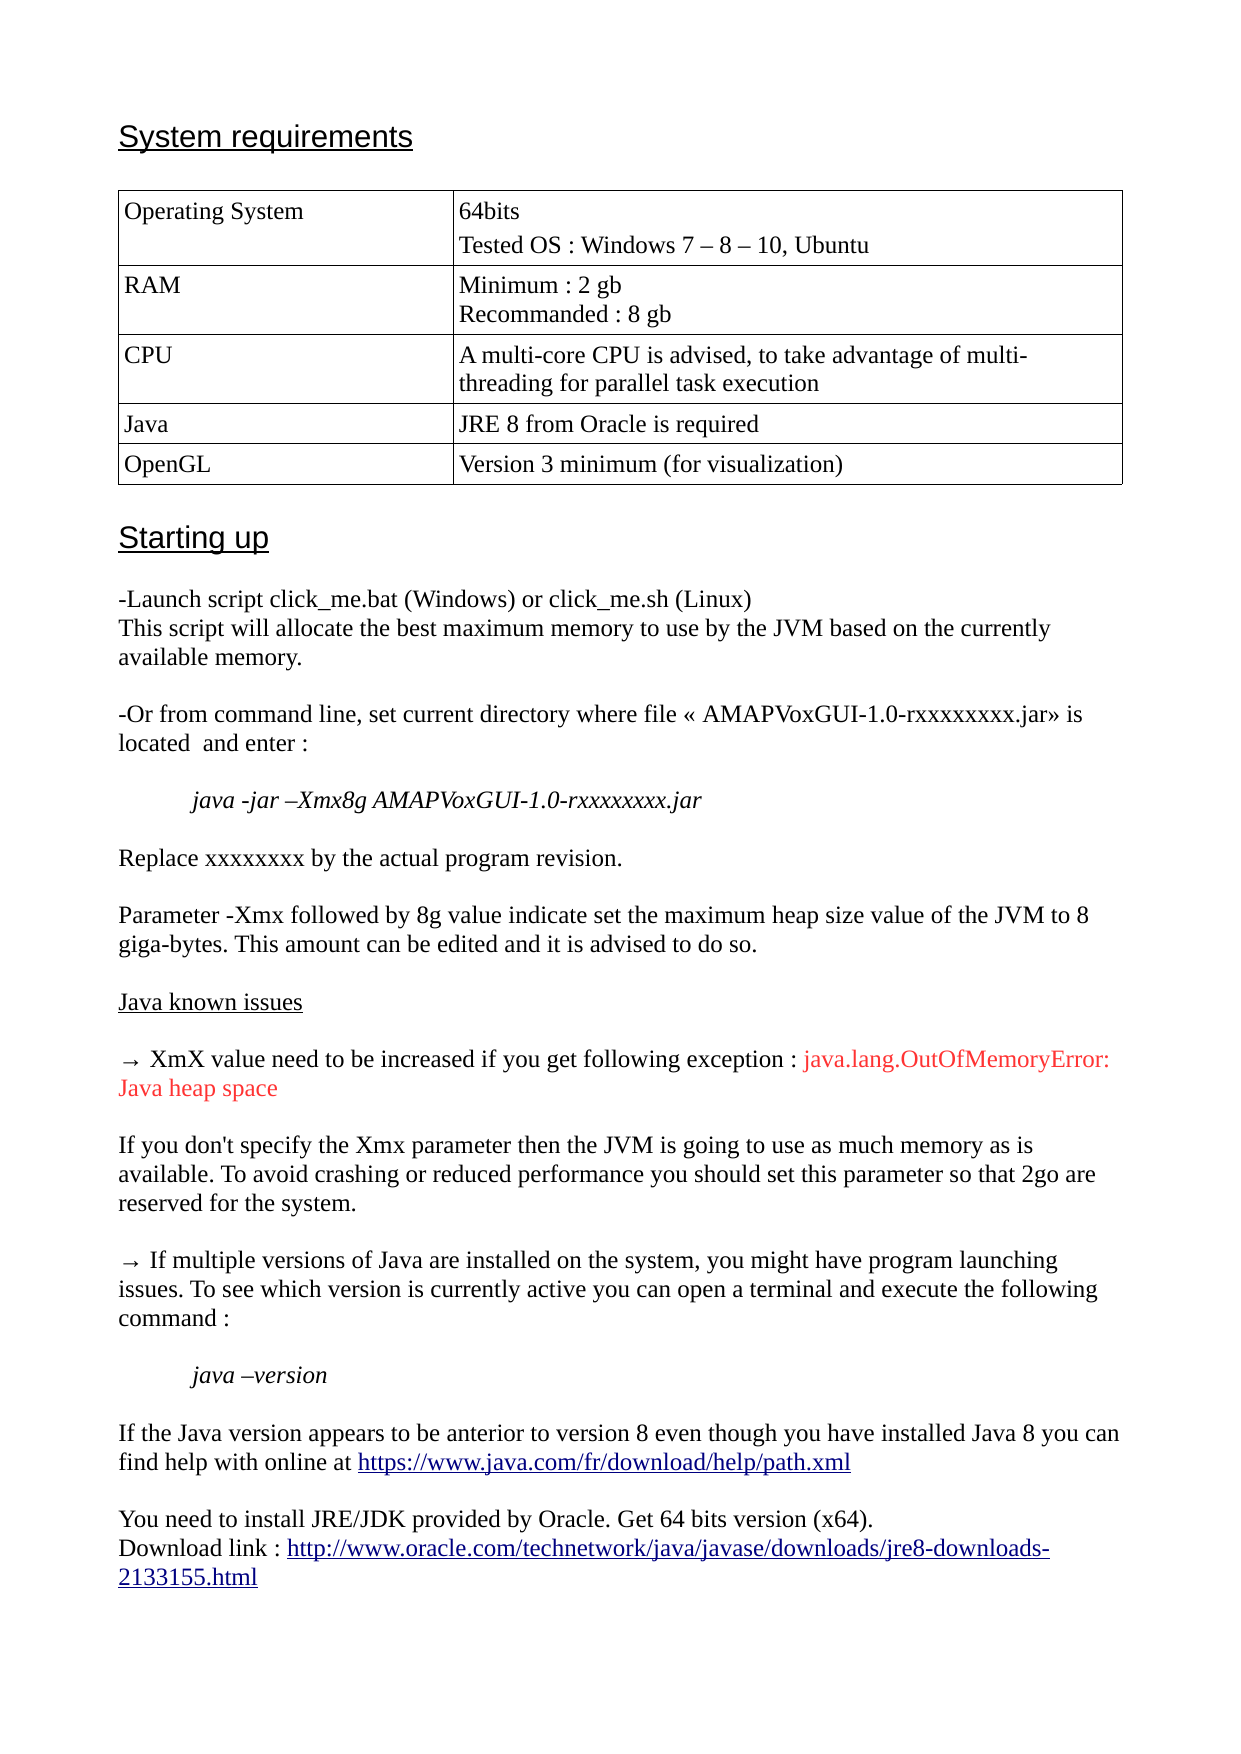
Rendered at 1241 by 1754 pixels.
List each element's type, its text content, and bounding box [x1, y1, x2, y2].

table_cell Version 3 minimum (for visualization) [454, 444, 1122, 483]
table_cell RAM [119, 266, 453, 334]
table_cell JRE 8 from Oracle is required [454, 404, 1122, 443]
table_cell OpenGL [119, 444, 453, 483]
text -Or from command line, set current directory where file « AMAPVoxGUI-1.0-rxxxxxxxx.jar» is located and enter : [118, 699, 1122, 757]
table_cell Java [119, 404, 453, 443]
table_cell CPU [119, 335, 453, 403]
text → XmX value need to be increased if you get following exception : java.lang.OutOfMemoryError: Java heap space [118, 1044, 1122, 1102]
table_cell A multi-core CPU is advised, to take advantage of multi-threading for parallel task execution [454, 335, 1122, 403]
text This script will allocate the best maximum memory to use by the JVM based on the currently available memory. [118, 613, 1122, 671]
text If you don't specify the Xmx parameter then the JVM is going to use as much memory as is available. To avoid crashing or reduced performance you should set this parameter so that 2go are reserved for the system. [118, 1131, 1122, 1217]
text -Launch script click_me.bat (Windows) or click_me.sh (Linux) [118, 584, 1122, 613]
text If the Java version appears to be anterior to version 8 even though you have installed Java 8 you can find help with online at https://www.java.com/fr/download/help/path.xml [118, 1418, 1122, 1476]
subtitle Starting up [118, 519, 1122, 556]
text java -jar –Xmx8g AMAPVoxGUI-1.0-rxxxxxxxx.jar [118, 786, 1122, 814]
table_header 64bits Tested OS : Windows 7 – 8 – 10, Ubuntu [454, 191, 1122, 265]
text Replace xxxxxxxx by the actual program revision. [118, 843, 1122, 872]
text → If multiple versions of Java are installed on the system, you might have program launching issues. To see which version is currently active you can open a terminal and execute the following command : [118, 1246, 1122, 1332]
text java –version [118, 1361, 1122, 1389]
subtitle System requirements [118, 118, 1122, 154]
text Java known issues [118, 987, 1122, 1016]
table_header Operating System [119, 191, 453, 265]
text Download link : http://www.oracle.com/technetwork/java/javase/downloads/jre8-downloads-2133155.html [118, 1533, 1122, 1591]
text Parameter -Xmx followed by 8g value indicate set the maximum heap size value of the JVM to 8 giga-bytes. This amount can be edited and it is advised to do so. [118, 901, 1122, 958]
table_cell Minimum : 2 gb Recommanded : 8 gb [454, 266, 1122, 334]
text You need to install JRE/JDK provided by Oracle. Get 64 bits version (x64). [118, 1504, 1122, 1533]
